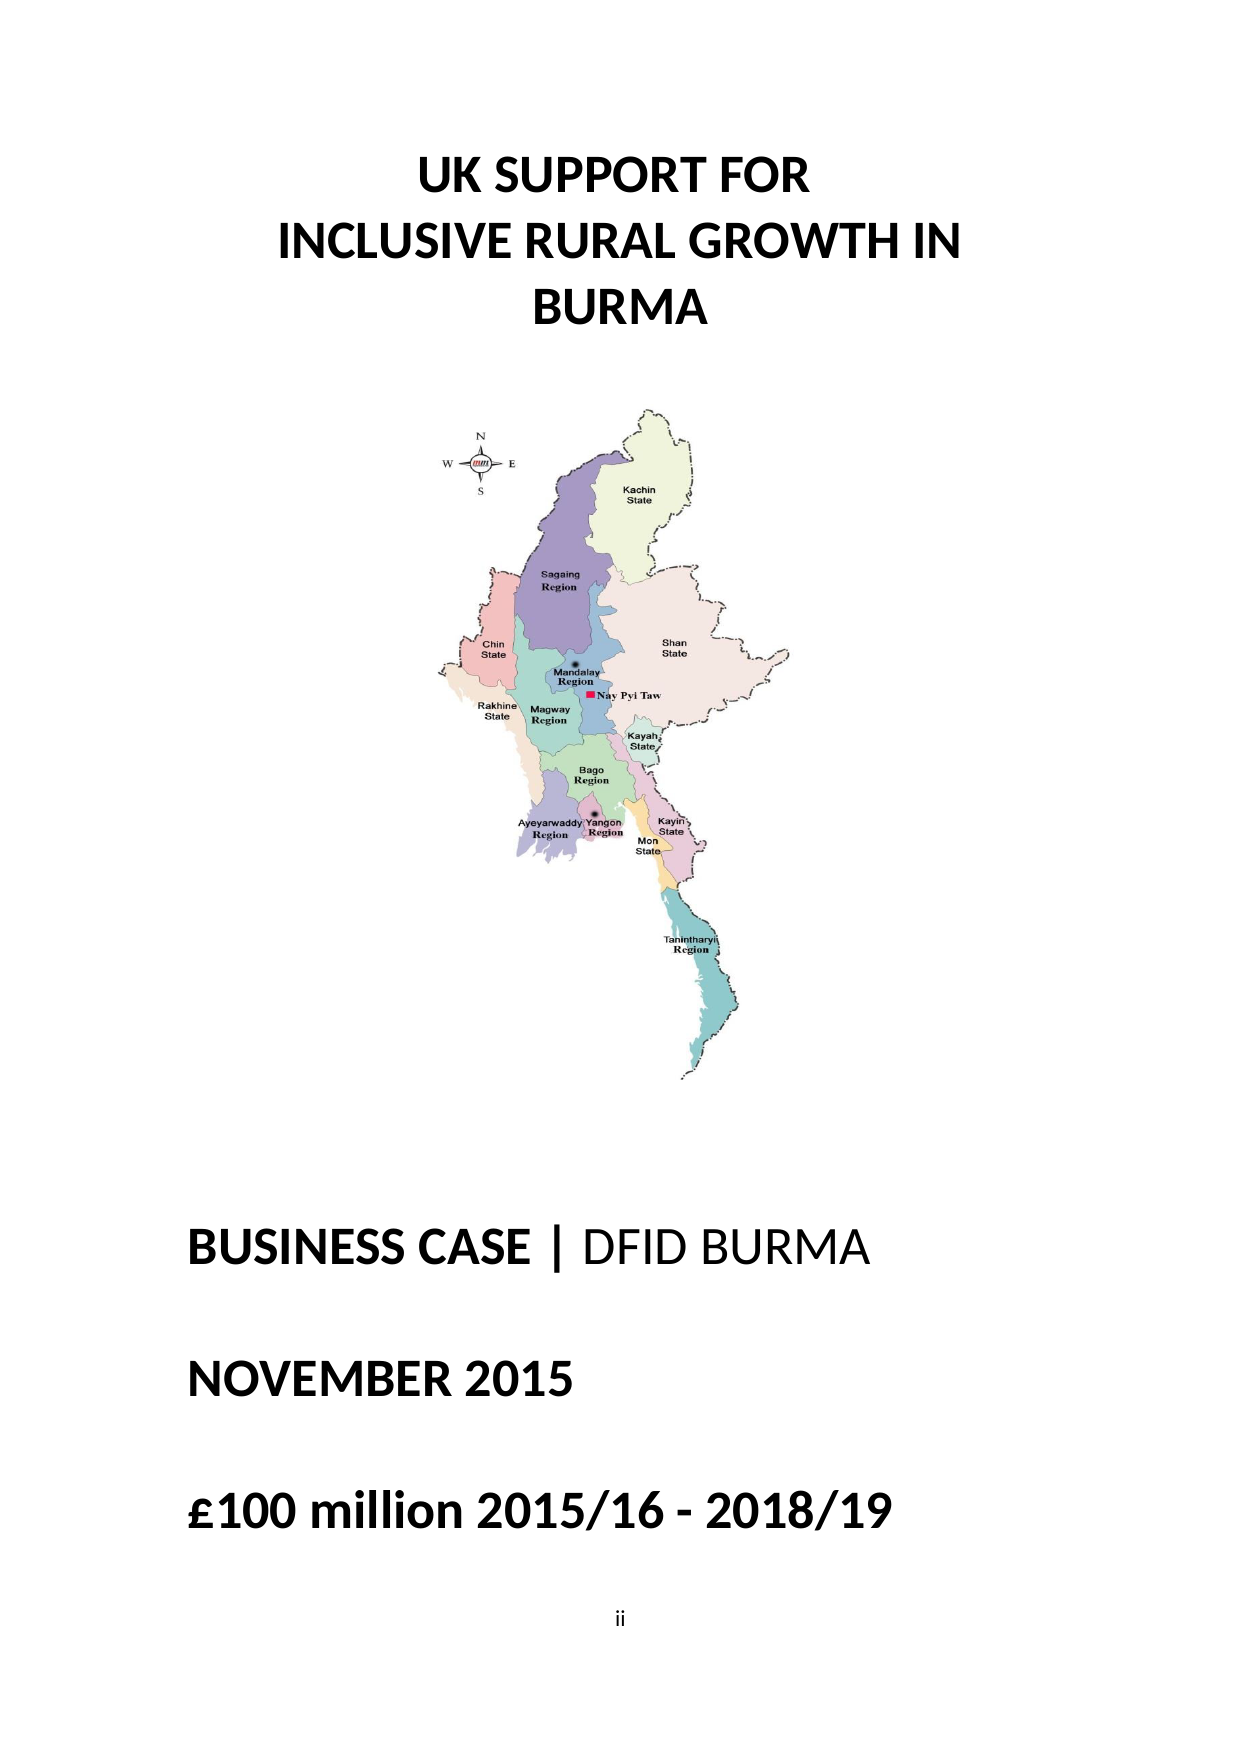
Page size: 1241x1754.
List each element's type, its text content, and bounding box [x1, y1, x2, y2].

text £100 million 2015/16 - 2018/19 [187, 1476, 1053, 1542]
text INCLUSIVE RURAL GROWTH IN BURMA [187, 206, 1053, 338]
text NOVEMBER 2015 [187, 1344, 1053, 1410]
text BUSINESS CASE | DFID BURMA [187, 1212, 1053, 1278]
text UK SUPPORT FOR [187, 140, 1053, 206]
